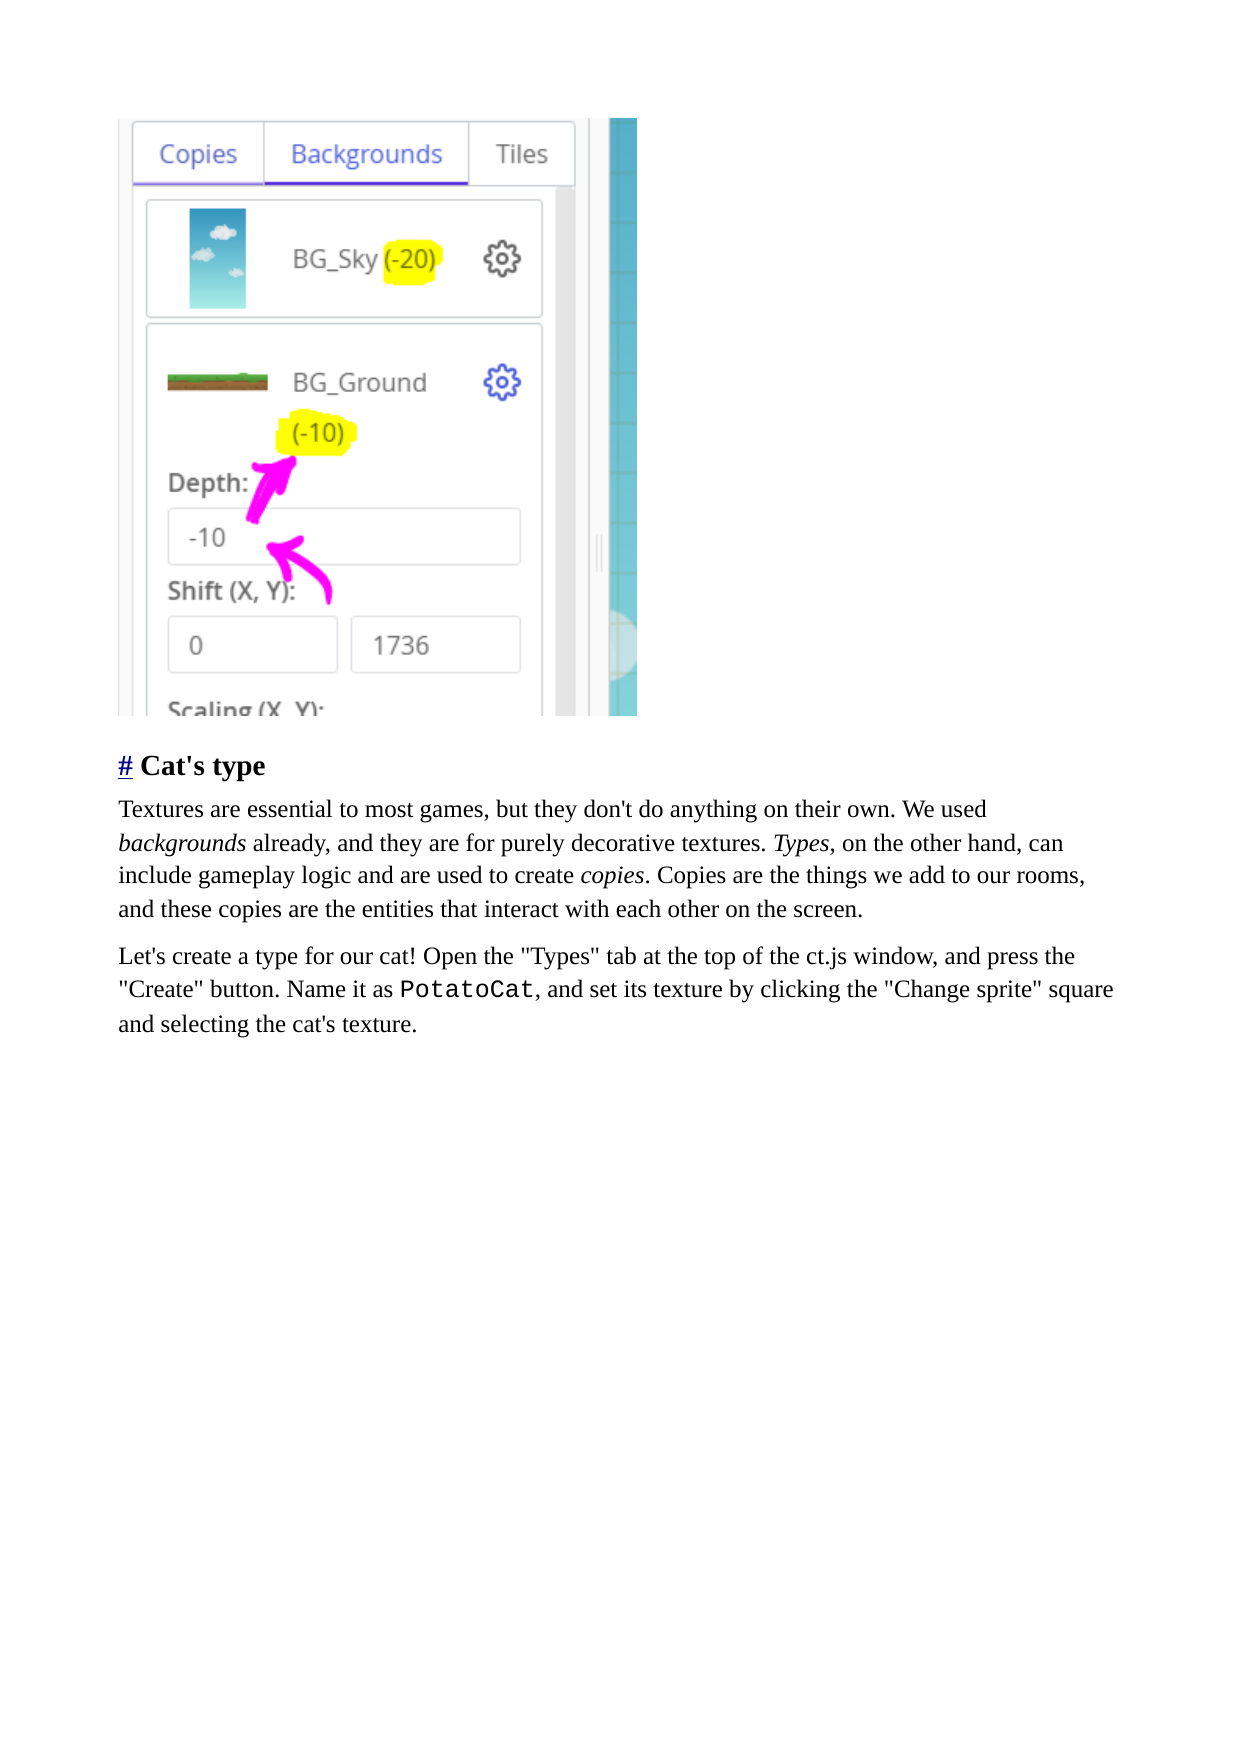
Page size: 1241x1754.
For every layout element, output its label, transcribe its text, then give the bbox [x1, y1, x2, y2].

text Textures are essential to most games, but they don't do anything on their own. We used backgrounds already, and they are for purely decorative textures. Types, on the other hand, can include gameplay logic and are used to create copies. Copies are the things we add to our rooms, and these copies are the entities that interact with each other on the screen. [118, 794, 1122, 922]
text Let's create a type for our cat! Open the "Types" tab at the top of the ct.js window, and press the "Create" button. Name it as PotatoCat, and set its texture by clicking the "Change sprite" square and selecting the cat's texture. [118, 941, 1122, 1038]
picture [118, 118, 637, 716]
subtitle # Cat's type [118, 748, 1122, 782]
